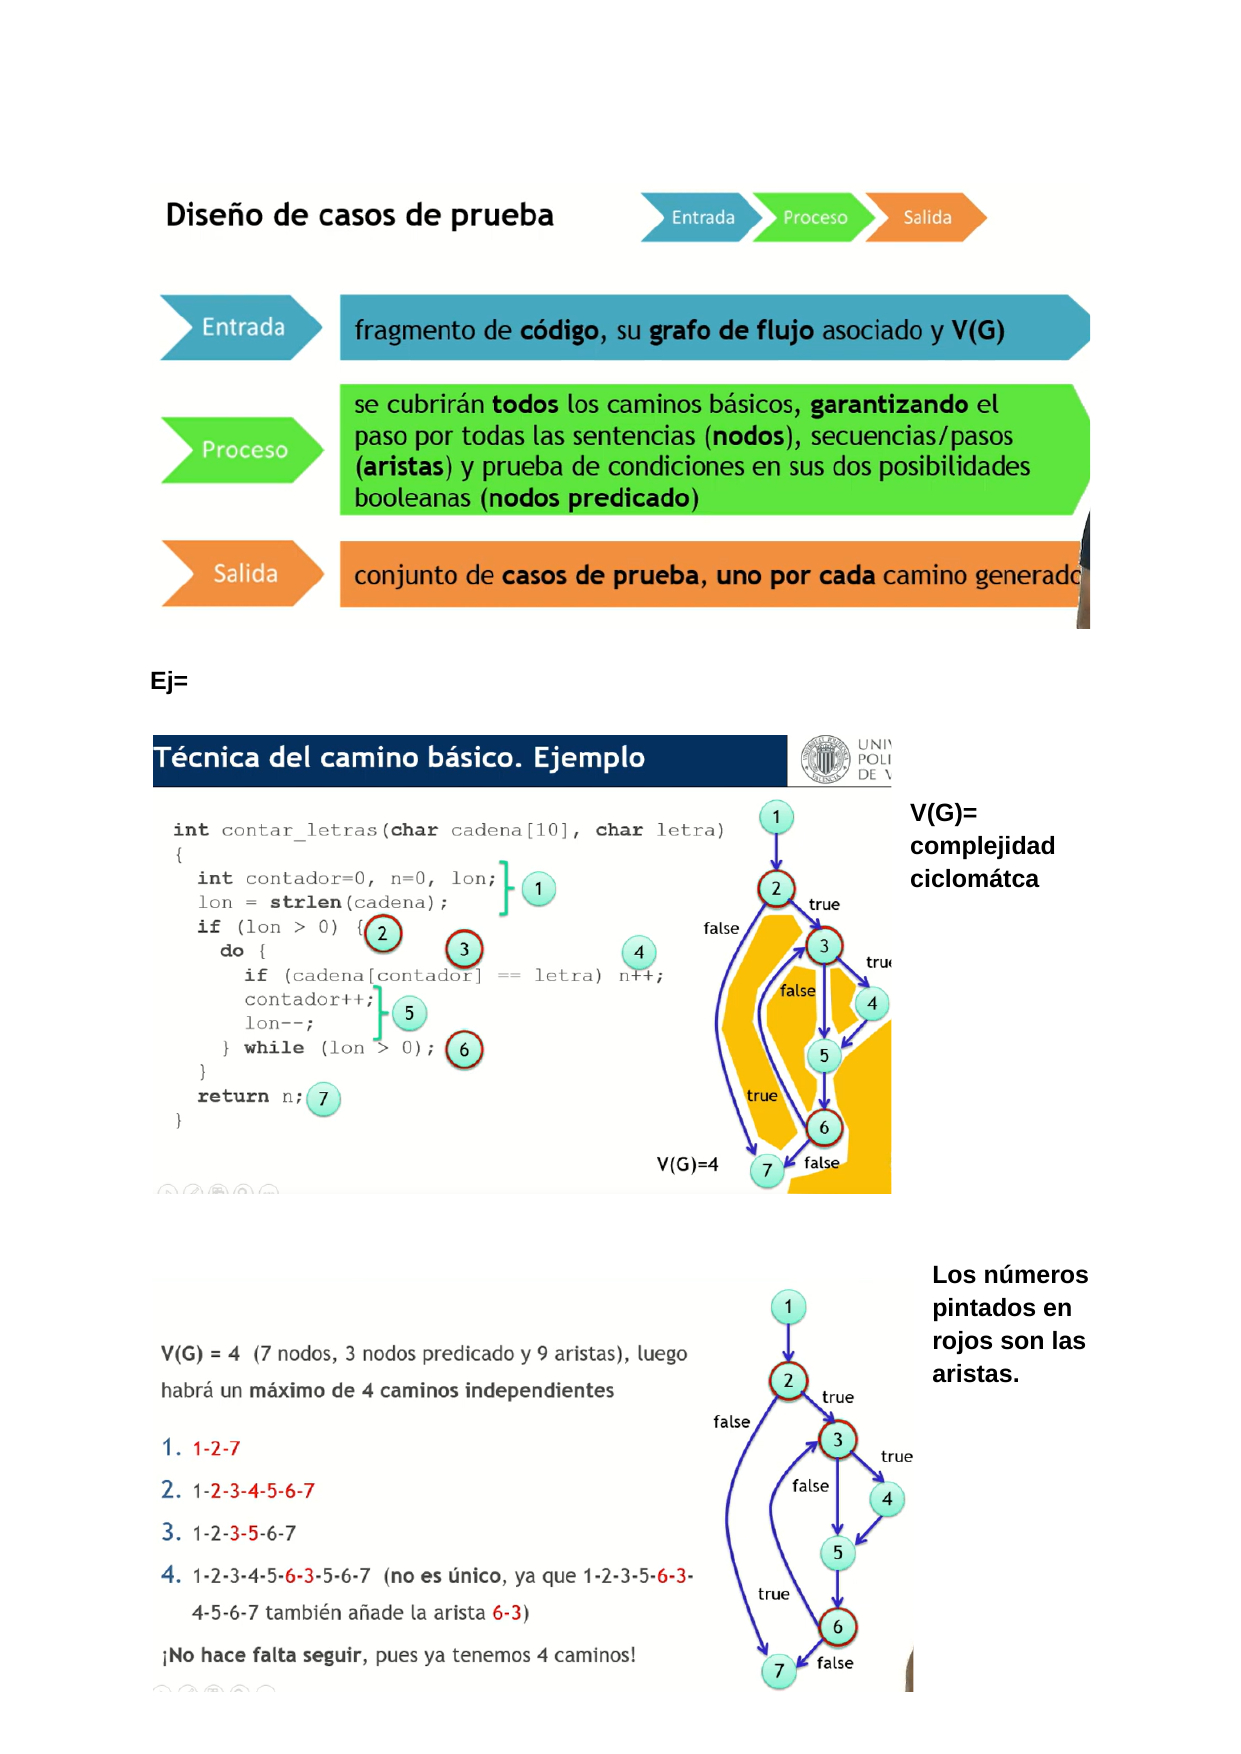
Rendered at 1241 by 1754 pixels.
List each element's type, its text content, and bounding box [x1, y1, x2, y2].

picture [153, 1278, 914, 1692]
picture [150, 183, 1091, 629]
picture [153, 735, 892, 1194]
text Los números pintados en rojos son las aristas. [150, 1260, 1090, 1388]
text V(G)= complejidad ciclomátca [892, 798, 1090, 893]
text Ej= [150, 666, 1090, 694]
